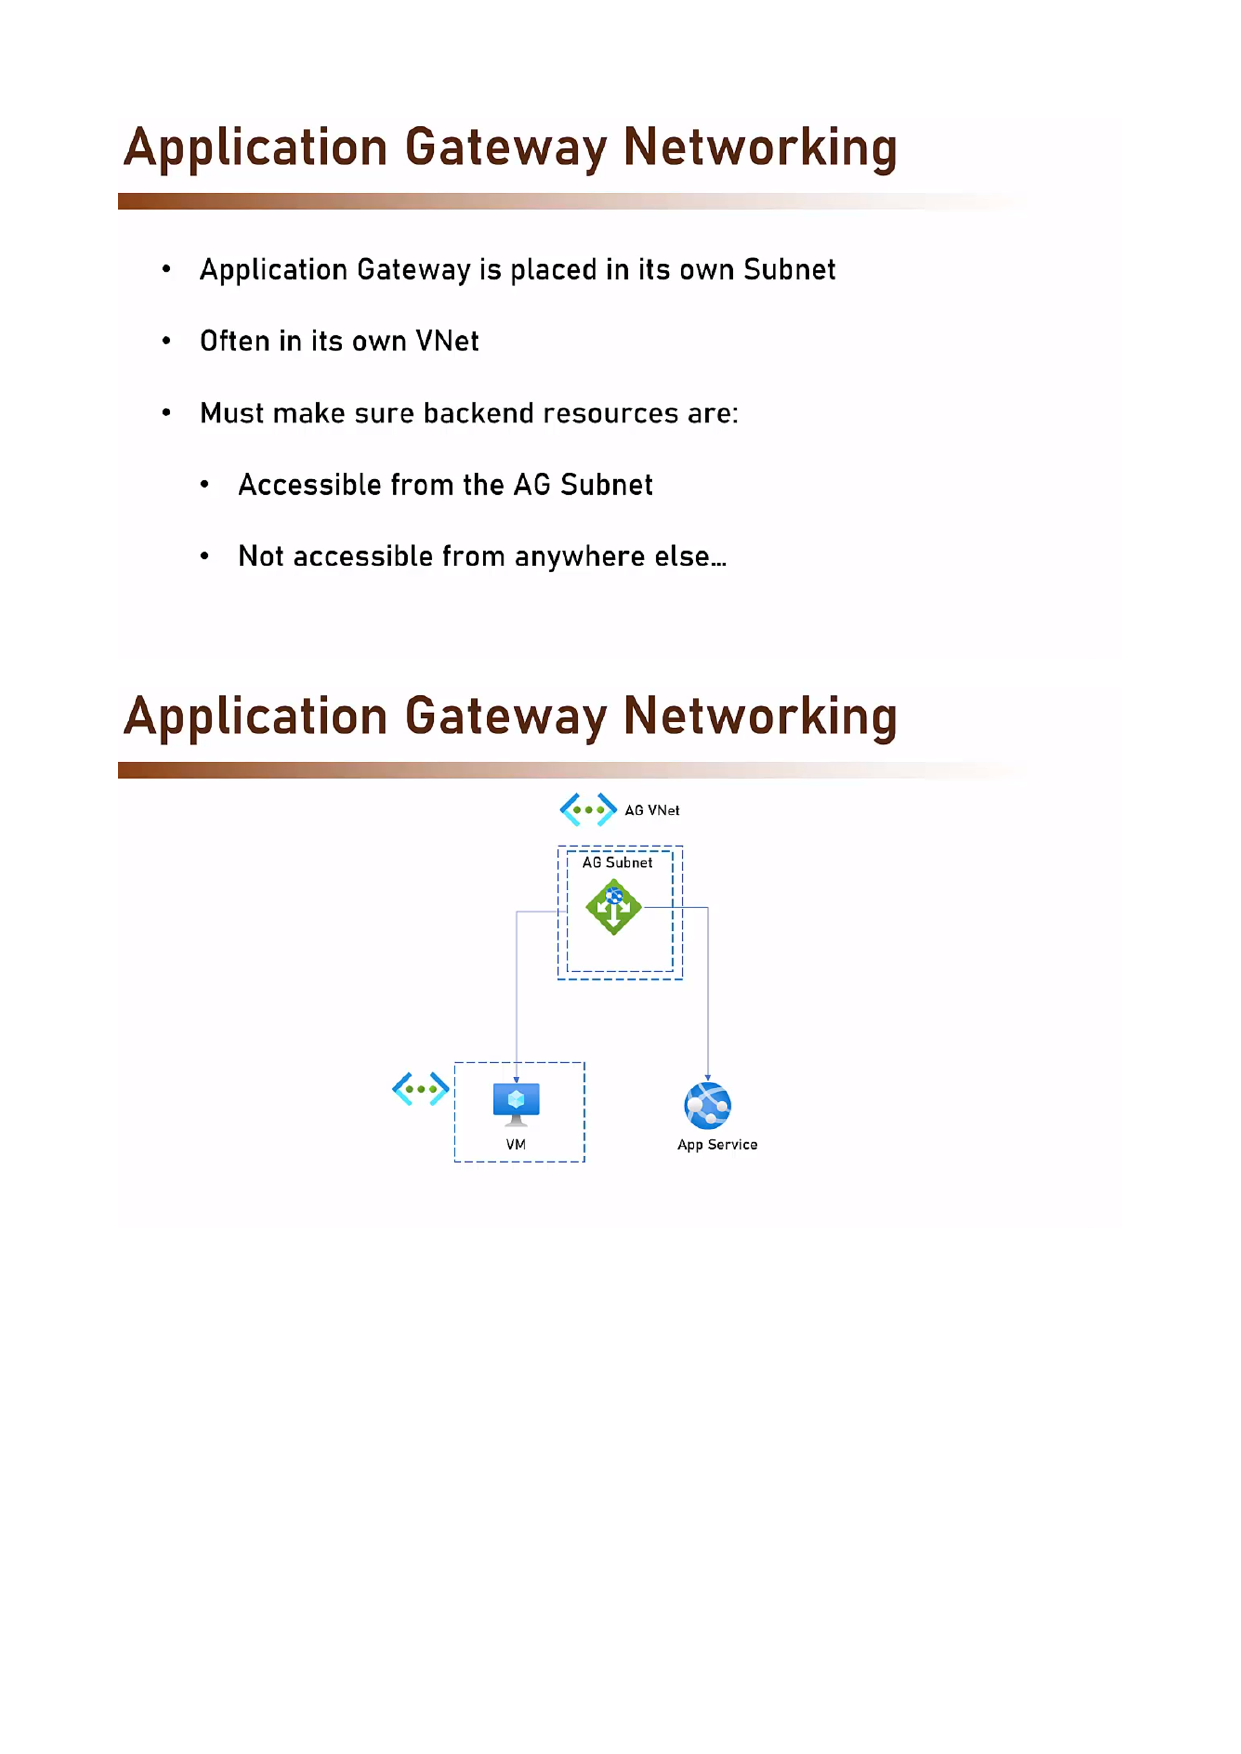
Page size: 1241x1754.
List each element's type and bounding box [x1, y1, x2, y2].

picture [118, 687, 1123, 1228]
picture [118, 118, 1123, 659]
